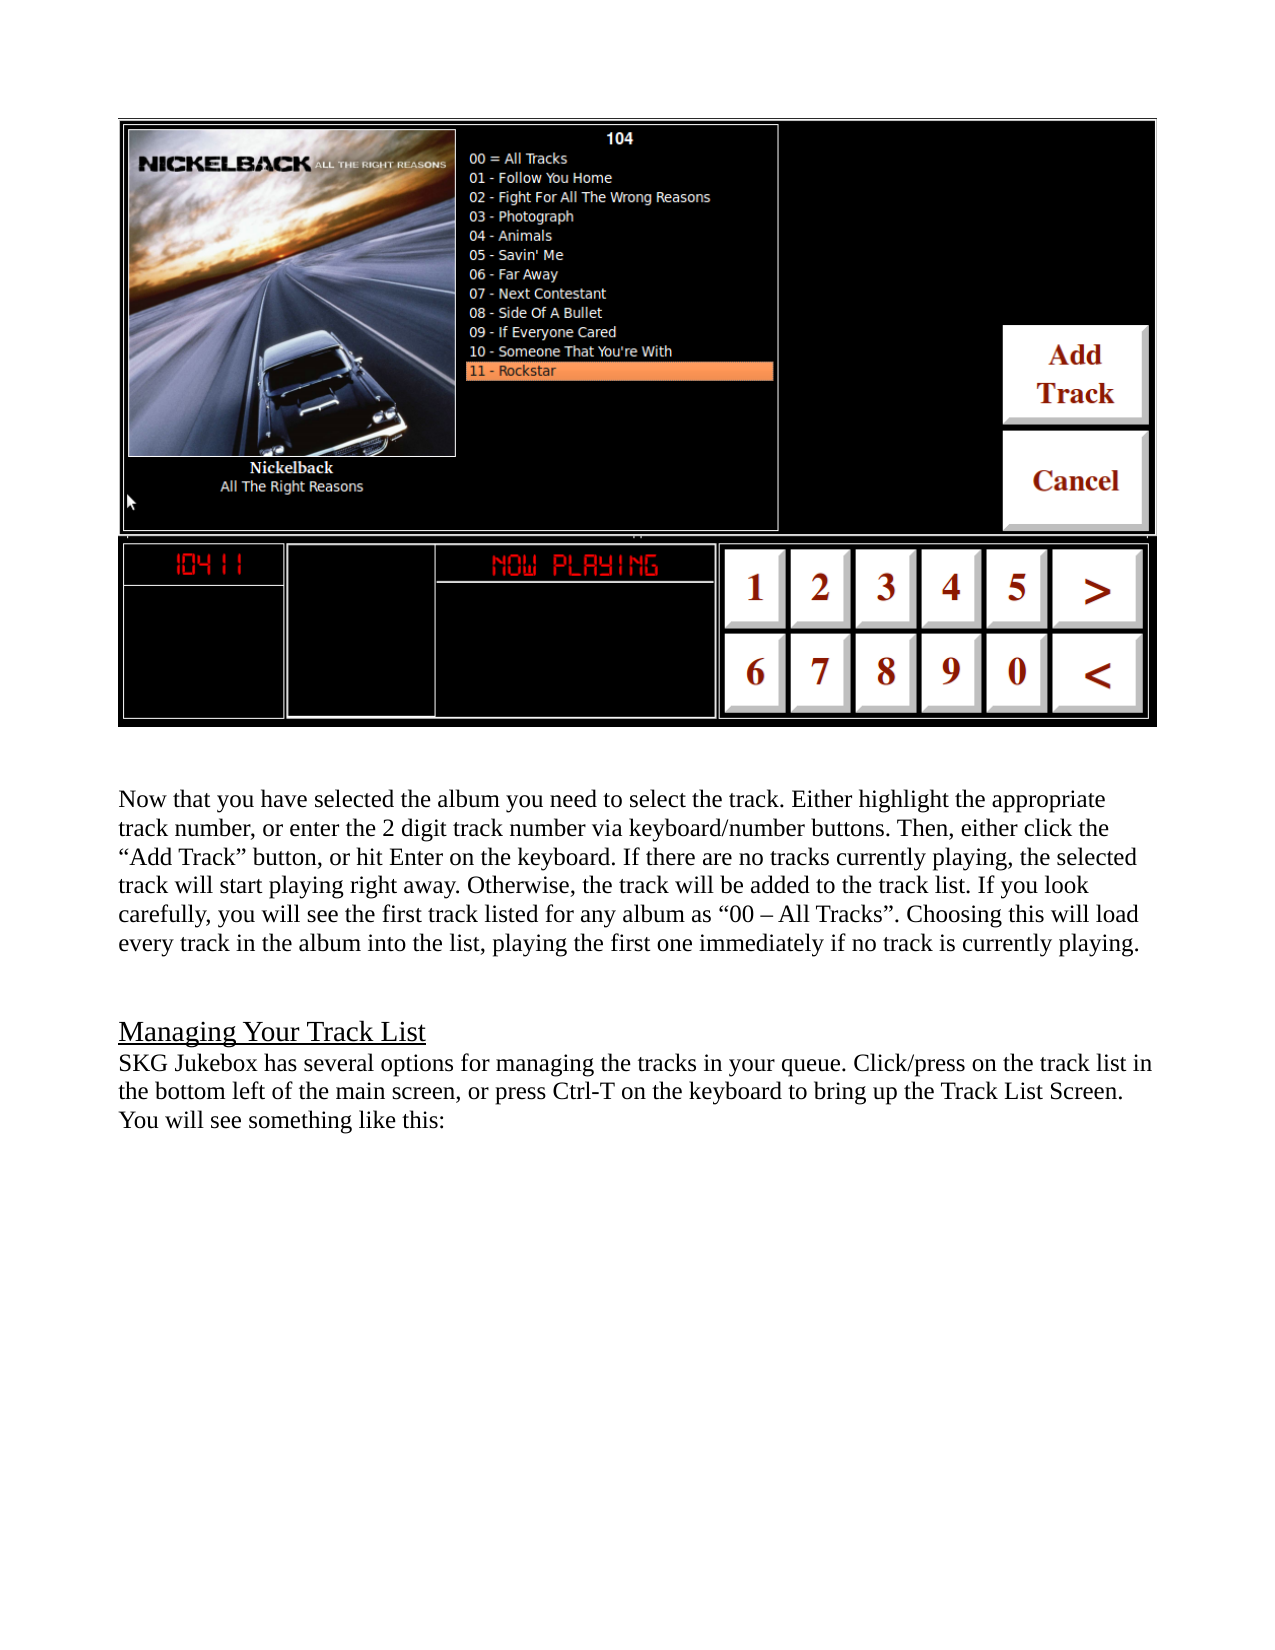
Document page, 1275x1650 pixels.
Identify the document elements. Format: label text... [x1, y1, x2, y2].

text SKG Jukebox has several options for managing the tracks in your queue. Click/press on the track list in the bottom left of the main screen, or press Ctrl-T on the keyboard to bring up the Track List Screen. You will see something like this: [118, 1048, 1157, 1134]
picture [118, 118, 1157, 727]
text Now that you have selected the album you need to select the track. Either highlight the appropriate track number, or enter the 2 digit track number via keyboard/number buttons. Then, either click the “Add Track” button, or hit Enter on the keyboard. If there are no tracks currently playing, the selected track will start playing right away. Otherwise, the track will be added to the track list. If you look carefully, you will see the first track listed for any album as “00 – All Tracks”. Choosing this will load every track in the album into the list, playing the first one immediately if no track is currently playing. [118, 784, 1157, 957]
text Managing Your Track List [118, 1014, 1157, 1048]
